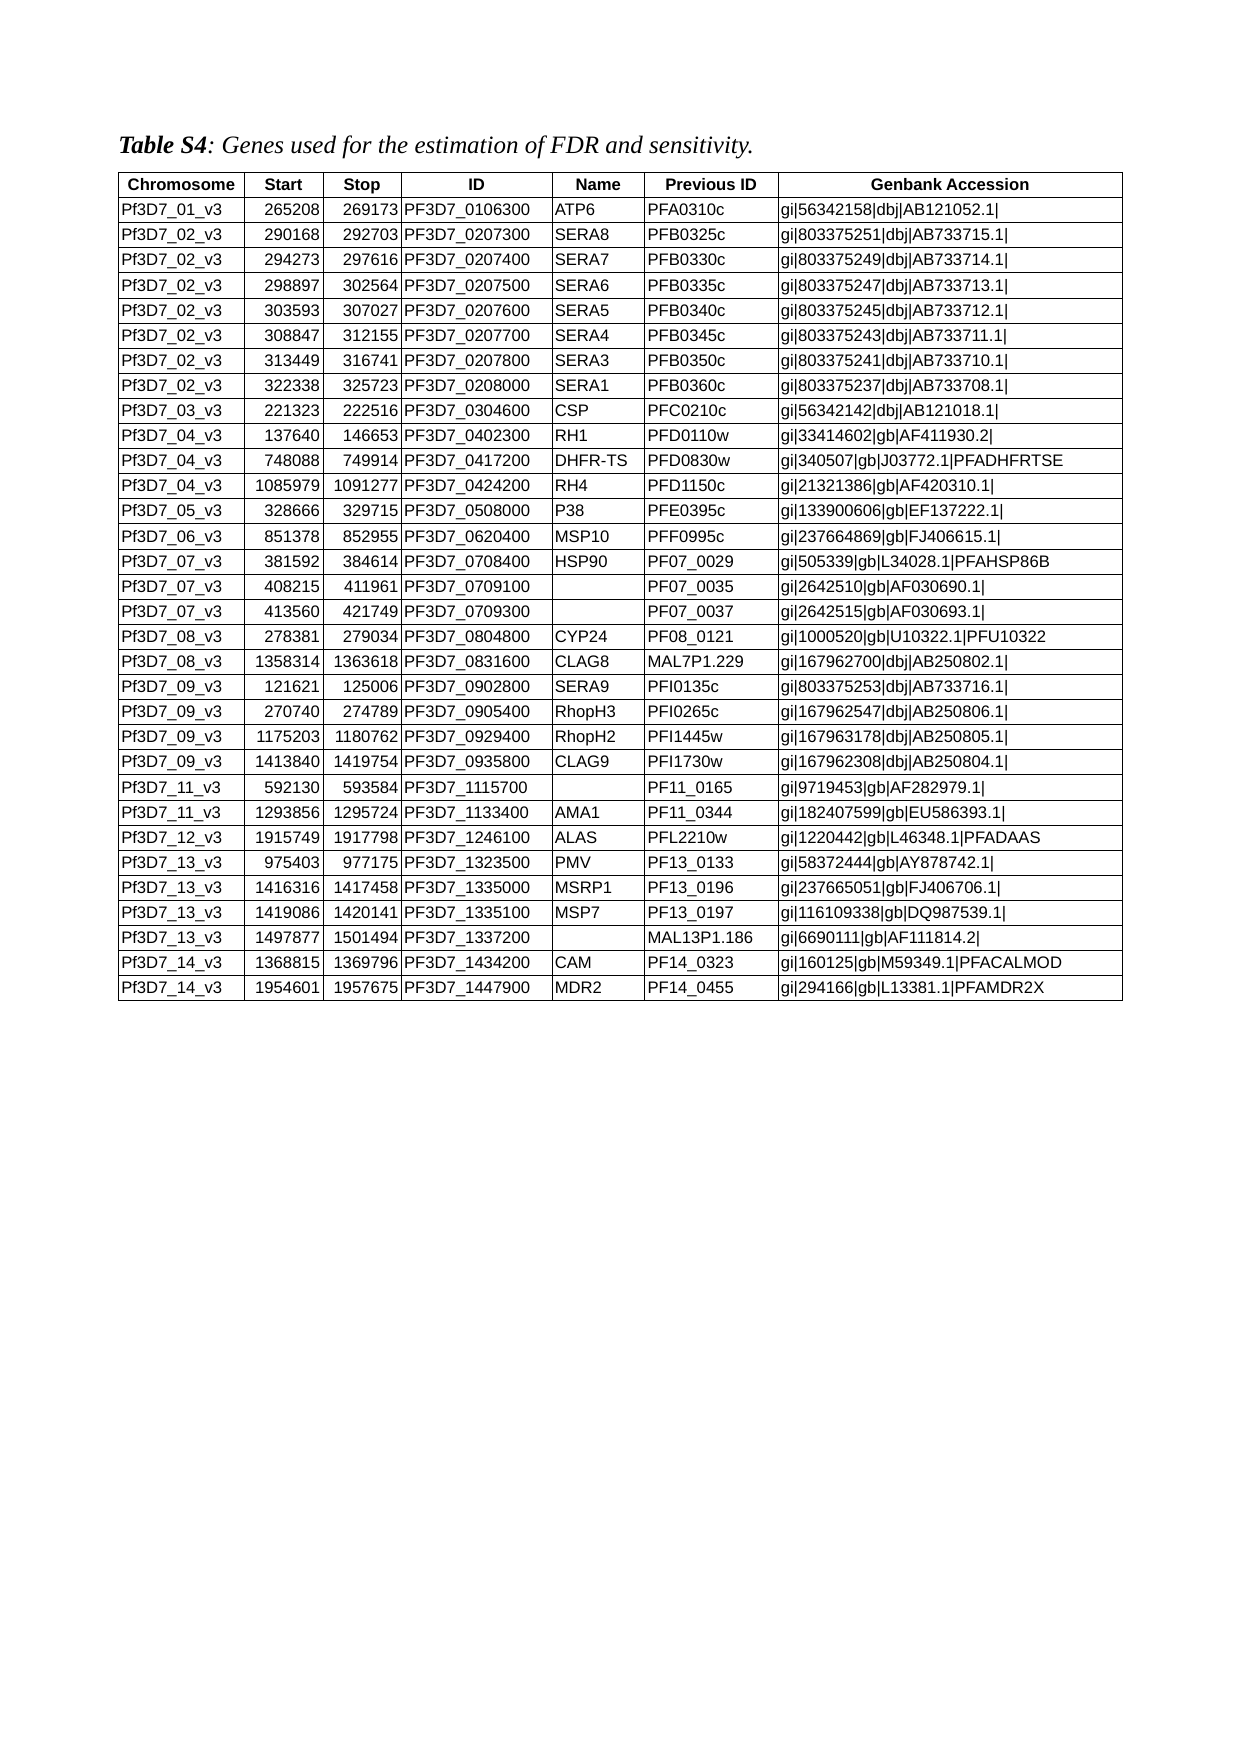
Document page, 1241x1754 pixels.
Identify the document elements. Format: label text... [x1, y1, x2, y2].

table_cell Pf3D7_07_v3 [119, 600, 244, 624]
table_cell gi|58372444|gb|AY878742.1| [779, 851, 1122, 875]
table_cell PFE0395c [645, 499, 778, 523]
table_cell PF3D7_0831600 [402, 650, 552, 674]
table_cell 381592 [245, 550, 323, 573]
table_cell SERA4 [553, 324, 644, 348]
table_cell 121621 [245, 675, 323, 699]
table_cell Pf3D7_02_v3 [119, 248, 244, 272]
table_cell 308847 [245, 324, 323, 348]
table_cell PF07_0035 [645, 575, 778, 599]
table_cell 294273 [245, 248, 323, 272]
table_cell MSP10 [553, 524, 644, 548]
table_cell PF3D7_1323500 [402, 851, 552, 875]
table_cell Pf3D7_06_v3 [119, 524, 244, 548]
table_cell 1085979 [245, 474, 323, 498]
table_cell Pf3D7_14_v3 [119, 951, 244, 975]
table_cell Pf3D7_13_v3 [119, 876, 244, 900]
table_cell 592130 [245, 775, 323, 799]
table_cell PF3D7_0935800 [402, 750, 552, 774]
table_cell gi|9719453|gb|AF282979.1| [779, 775, 1122, 799]
table_cell Pf3D7_02_v3 [119, 374, 244, 398]
table_cell Pf3D7_11_v3 [119, 801, 244, 824]
table_cell PF07_0029 [645, 550, 778, 573]
table_cell gi|160125|gb|M59349.1|PFACALMOD [779, 951, 1122, 975]
table_cell PF3D7_1337200 [402, 926, 552, 950]
table_cell CSP [553, 399, 644, 423]
table_cell PF3D7_0207300 [402, 223, 552, 247]
table_cell 384614 [324, 550, 401, 573]
table_cell CAM [553, 951, 644, 975]
table_cell 852955 [324, 524, 401, 548]
table_cell PF14_0323 [645, 951, 778, 975]
table_cell 975403 [245, 851, 323, 875]
table_cell 1369796 [324, 951, 401, 975]
table_cell RhopH2 [553, 725, 644, 749]
table_cell [553, 600, 644, 624]
table_cell PFI1445w [645, 725, 778, 749]
table_cell Pf3D7_14_v3 [119, 976, 244, 1000]
table_cell 137640 [245, 424, 323, 448]
table_cell Pf3D7_13_v3 [119, 901, 244, 925]
table_cell 265208 [245, 198, 323, 222]
table_cell PF3D7_0708400 [402, 550, 552, 573]
table_cell gi|167963178|dbj|AB250805.1| [779, 725, 1122, 749]
table_cell 1175203 [245, 725, 323, 749]
table_cell 413560 [245, 600, 323, 624]
table_cell RH4 [553, 474, 644, 498]
table_cell 1917798 [324, 826, 401, 850]
table_cell PF13_0197 [645, 901, 778, 925]
table_cell PF3D7_0304600 [402, 399, 552, 423]
table_cell 290168 [245, 223, 323, 247]
table_cell PF3D7_0417200 [402, 449, 552, 473]
table_cell PF3D7_0207800 [402, 349, 552, 373]
table_cell MAL7P1.229 [645, 650, 778, 674]
table_cell MAL13P1.186 [645, 926, 778, 950]
table_cell CYP24 [553, 625, 644, 649]
table_cell PFD1150c [645, 474, 778, 498]
text Table S4: Genes used for the estimation of FDR and sensitivity. [118, 131, 1122, 159]
table_cell MSP7 [553, 901, 644, 925]
table_cell 1497877 [245, 926, 323, 950]
table_cell DHFR-TS [553, 449, 644, 473]
table_cell 1363618 [324, 650, 401, 674]
table_header Stop [324, 173, 401, 197]
table_cell Pf3D7_04_v3 [119, 449, 244, 473]
table_cell gi|803375237|dbj|AB733708.1| [779, 374, 1122, 398]
table_cell PFB0360c [645, 374, 778, 398]
table_cell [553, 775, 644, 799]
table_cell gi|1000520|gb|U10322.1|PFU10322 [779, 625, 1122, 649]
table_cell Pf3D7_09_v3 [119, 700, 244, 724]
table_cell PFI0265c [645, 700, 778, 724]
table_cell PFC0210c [645, 399, 778, 423]
table_cell gi|803375251|dbj|AB733715.1| [779, 223, 1122, 247]
table_cell PF3D7_0929400 [402, 725, 552, 749]
table_cell PFI1730w [645, 750, 778, 774]
table_cell gi|33414602|gb|AF411930.2| [779, 424, 1122, 448]
table_cell 269173 [324, 198, 401, 222]
table_cell 298897 [245, 273, 323, 297]
table_cell PFB0330c [645, 248, 778, 272]
table_cell gi|803375243|dbj|AB733711.1| [779, 324, 1122, 348]
table_cell PF3D7_1246100 [402, 826, 552, 850]
table_cell 1368815 [245, 951, 323, 975]
table_cell PF3D7_0804800 [402, 625, 552, 649]
table_cell gi|133900606|gb|EF137222.1| [779, 499, 1122, 523]
table_cell RhopH3 [553, 700, 644, 724]
table_cell ATP6 [553, 198, 644, 222]
table_cell SERA7 [553, 248, 644, 272]
table_cell Pf3D7_07_v3 [119, 575, 244, 599]
table_cell 1091277 [324, 474, 401, 498]
table_cell Pf3D7_13_v3 [119, 926, 244, 950]
table_cell PFD0830w [645, 449, 778, 473]
table_cell PFI0135c [645, 675, 778, 699]
table_cell 312155 [324, 324, 401, 348]
table_cell PFB0345c [645, 324, 778, 348]
table_cell PFD0110w [645, 424, 778, 448]
table_cell gi|182407599|gb|EU586393.1| [779, 801, 1122, 824]
table_cell 279034 [324, 625, 401, 649]
table_cell PF3D7_0106300 [402, 198, 552, 222]
table_cell PF3D7_0402300 [402, 424, 552, 448]
table_cell PF3D7_0207500 [402, 273, 552, 297]
table_header Genbank Accession [779, 173, 1122, 197]
table_cell 1295724 [324, 801, 401, 824]
table_cell gi|2642515|gb|AF030693.1| [779, 600, 1122, 624]
table_cell gi|237665051|gb|FJ406706.1| [779, 876, 1122, 900]
table_cell MDR2 [553, 976, 644, 1000]
table_cell gi|803375245|dbj|AB733712.1| [779, 299, 1122, 322]
table_cell 146653 [324, 424, 401, 448]
table_cell Pf3D7_02_v3 [119, 324, 244, 348]
table_cell PF3D7_0207400 [402, 248, 552, 272]
table_cell gi|803375249|dbj|AB733714.1| [779, 248, 1122, 272]
table_cell 297616 [324, 248, 401, 272]
table_cell 325723 [324, 374, 401, 398]
table_cell 274789 [324, 700, 401, 724]
table_cell 329715 [324, 499, 401, 523]
table_cell 302564 [324, 273, 401, 297]
table_cell PF3D7_0905400 [402, 700, 552, 724]
table_cell PF3D7_0208000 [402, 374, 552, 398]
table_cell gi|294166|gb|L13381.1|PFAMDR2X [779, 976, 1122, 1000]
table_cell PF3D7_0620400 [402, 524, 552, 548]
table_cell Pf3D7_09_v3 [119, 725, 244, 749]
table_cell 1417458 [324, 876, 401, 900]
table_cell SERA6 [553, 273, 644, 297]
table_cell PF3D7_0207600 [402, 299, 552, 322]
table_cell 1416316 [245, 876, 323, 900]
table_header Name [553, 173, 644, 197]
table_cell 1957675 [324, 976, 401, 1000]
table_cell 125006 [324, 675, 401, 699]
table_cell 292703 [324, 223, 401, 247]
table_cell Pf3D7_04_v3 [119, 474, 244, 498]
table_cell Pf3D7_03_v3 [119, 399, 244, 423]
table_cell PF3D7_1447900 [402, 976, 552, 1000]
table_cell gi|237664869|gb|FJ406615.1| [779, 524, 1122, 548]
table_cell Pf3D7_13_v3 [119, 851, 244, 875]
table_header Chromosome [119, 173, 244, 197]
table_cell Pf3D7_08_v3 [119, 625, 244, 649]
table_cell Pf3D7_09_v3 [119, 750, 244, 774]
table_cell gi|505339|gb|L34028.1|PFAHSP86B [779, 550, 1122, 573]
table_cell MSRP1 [553, 876, 644, 900]
table_cell PMV [553, 851, 644, 875]
table_cell gi|116109338|gb|DQ987539.1| [779, 901, 1122, 925]
table_cell PFF0995c [645, 524, 778, 548]
table_cell gi|803375253|dbj|AB733716.1| [779, 675, 1122, 699]
table_cell PF11_0165 [645, 775, 778, 799]
table_cell 977175 [324, 851, 401, 875]
table_cell 1293856 [245, 801, 323, 824]
table_cell PF11_0344 [645, 801, 778, 824]
table_cell 270740 [245, 700, 323, 724]
table_cell 307027 [324, 299, 401, 322]
table_cell Pf3D7_08_v3 [119, 650, 244, 674]
table_cell PF3D7_1335100 [402, 901, 552, 925]
table_cell SERA1 [553, 374, 644, 398]
table_cell HSP90 [553, 550, 644, 573]
table_cell Pf3D7_02_v3 [119, 223, 244, 247]
table_cell gi|56342142|dbj|AB121018.1| [779, 399, 1122, 423]
table_cell 1180762 [324, 725, 401, 749]
table_cell 303593 [245, 299, 323, 322]
table_cell 1420141 [324, 901, 401, 925]
table_cell Pf3D7_11_v3 [119, 775, 244, 799]
table_cell PF3D7_0902800 [402, 675, 552, 699]
table_cell PF3D7_0709300 [402, 600, 552, 624]
table_cell Pf3D7_02_v3 [119, 299, 244, 322]
table_cell RH1 [553, 424, 644, 448]
table_cell PFB0350c [645, 349, 778, 373]
table_cell PF08_0121 [645, 625, 778, 649]
table_cell 1501494 [324, 926, 401, 950]
table_cell Pf3D7_02_v3 [119, 349, 244, 373]
table_cell gi|167962547|dbj|AB250806.1| [779, 700, 1122, 724]
table_cell 411961 [324, 575, 401, 599]
table_cell gi|21321386|gb|AF420310.1| [779, 474, 1122, 498]
table_cell PF3D7_1133400 [402, 801, 552, 824]
table_cell Pf3D7_01_v3 [119, 198, 244, 222]
table_cell 1419086 [245, 901, 323, 925]
table_cell PF3D7_0508000 [402, 499, 552, 523]
table_cell PFB0340c [645, 299, 778, 322]
table_cell 222516 [324, 399, 401, 423]
table_cell CLAG8 [553, 650, 644, 674]
table_cell Pf3D7_05_v3 [119, 499, 244, 523]
table_cell 316741 [324, 349, 401, 373]
table_cell Pf3D7_07_v3 [119, 550, 244, 573]
table_cell PF3D7_0424200 [402, 474, 552, 498]
table_cell [553, 926, 644, 950]
table_cell 1358314 [245, 650, 323, 674]
table_cell P38 [553, 499, 644, 523]
table_cell PFA0310c [645, 198, 778, 222]
table_cell SERA5 [553, 299, 644, 322]
table_cell 313449 [245, 349, 323, 373]
table_cell 1419754 [324, 750, 401, 774]
table_cell 322338 [245, 374, 323, 398]
table_cell 593584 [324, 775, 401, 799]
table_cell CLAG9 [553, 750, 644, 774]
table_cell gi|803375247|dbj|AB733713.1| [779, 273, 1122, 297]
table_cell AMA1 [553, 801, 644, 824]
table_cell gi|1220442|gb|L46348.1|PFADAAS [779, 826, 1122, 850]
table_cell 749914 [324, 449, 401, 473]
table_cell 748088 [245, 449, 323, 473]
table_cell gi|167962700|dbj|AB250802.1| [779, 650, 1122, 674]
table_cell Pf3D7_04_v3 [119, 424, 244, 448]
table_cell ALAS [553, 826, 644, 850]
table_cell 328666 [245, 499, 323, 523]
table_cell PF13_0133 [645, 851, 778, 875]
table_cell gi|56342158|dbj|AB121052.1| [779, 198, 1122, 222]
table_cell Pf3D7_02_v3 [119, 273, 244, 297]
table_cell 851378 [245, 524, 323, 548]
table_cell 408215 [245, 575, 323, 599]
table_cell [553, 575, 644, 599]
table_cell Pf3D7_09_v3 [119, 675, 244, 699]
table_cell SERA8 [553, 223, 644, 247]
table_cell PFB0325c [645, 223, 778, 247]
table_header ID [402, 173, 552, 197]
table_cell SERA9 [553, 675, 644, 699]
table_cell PFL2210w [645, 826, 778, 850]
table_cell PF3D7_1434200 [402, 951, 552, 975]
table_cell gi|167962308|dbj|AB250804.1| [779, 750, 1122, 774]
table_cell PF13_0196 [645, 876, 778, 900]
table_cell 1954601 [245, 976, 323, 1000]
table_cell PF3D7_0709100 [402, 575, 552, 599]
table_cell gi|6690111|gb|AF111814.2| [779, 926, 1122, 950]
table_cell 1915749 [245, 826, 323, 850]
table_cell PF3D7_0207700 [402, 324, 552, 348]
table_cell gi|340507|gb|J03772.1|PFADHFRTSE [779, 449, 1122, 473]
table_cell 421749 [324, 600, 401, 624]
table_cell Pf3D7_12_v3 [119, 826, 244, 850]
table_cell PF3D7_1115700 [402, 775, 552, 799]
table_cell 221323 [245, 399, 323, 423]
table_cell PF07_0037 [645, 600, 778, 624]
table_cell PFB0335c [645, 273, 778, 297]
table_cell gi|803375241|dbj|AB733710.1| [779, 349, 1122, 373]
table_cell 278381 [245, 625, 323, 649]
table_cell gi|2642510|gb|AF030690.1| [779, 575, 1122, 599]
table_header Previous ID [645, 173, 778, 197]
table_cell SERA3 [553, 349, 644, 373]
table_cell PF3D7_1335000 [402, 876, 552, 900]
table_cell 1413840 [245, 750, 323, 774]
table_header Start [245, 173, 323, 197]
table_cell PF14_0455 [645, 976, 778, 1000]
